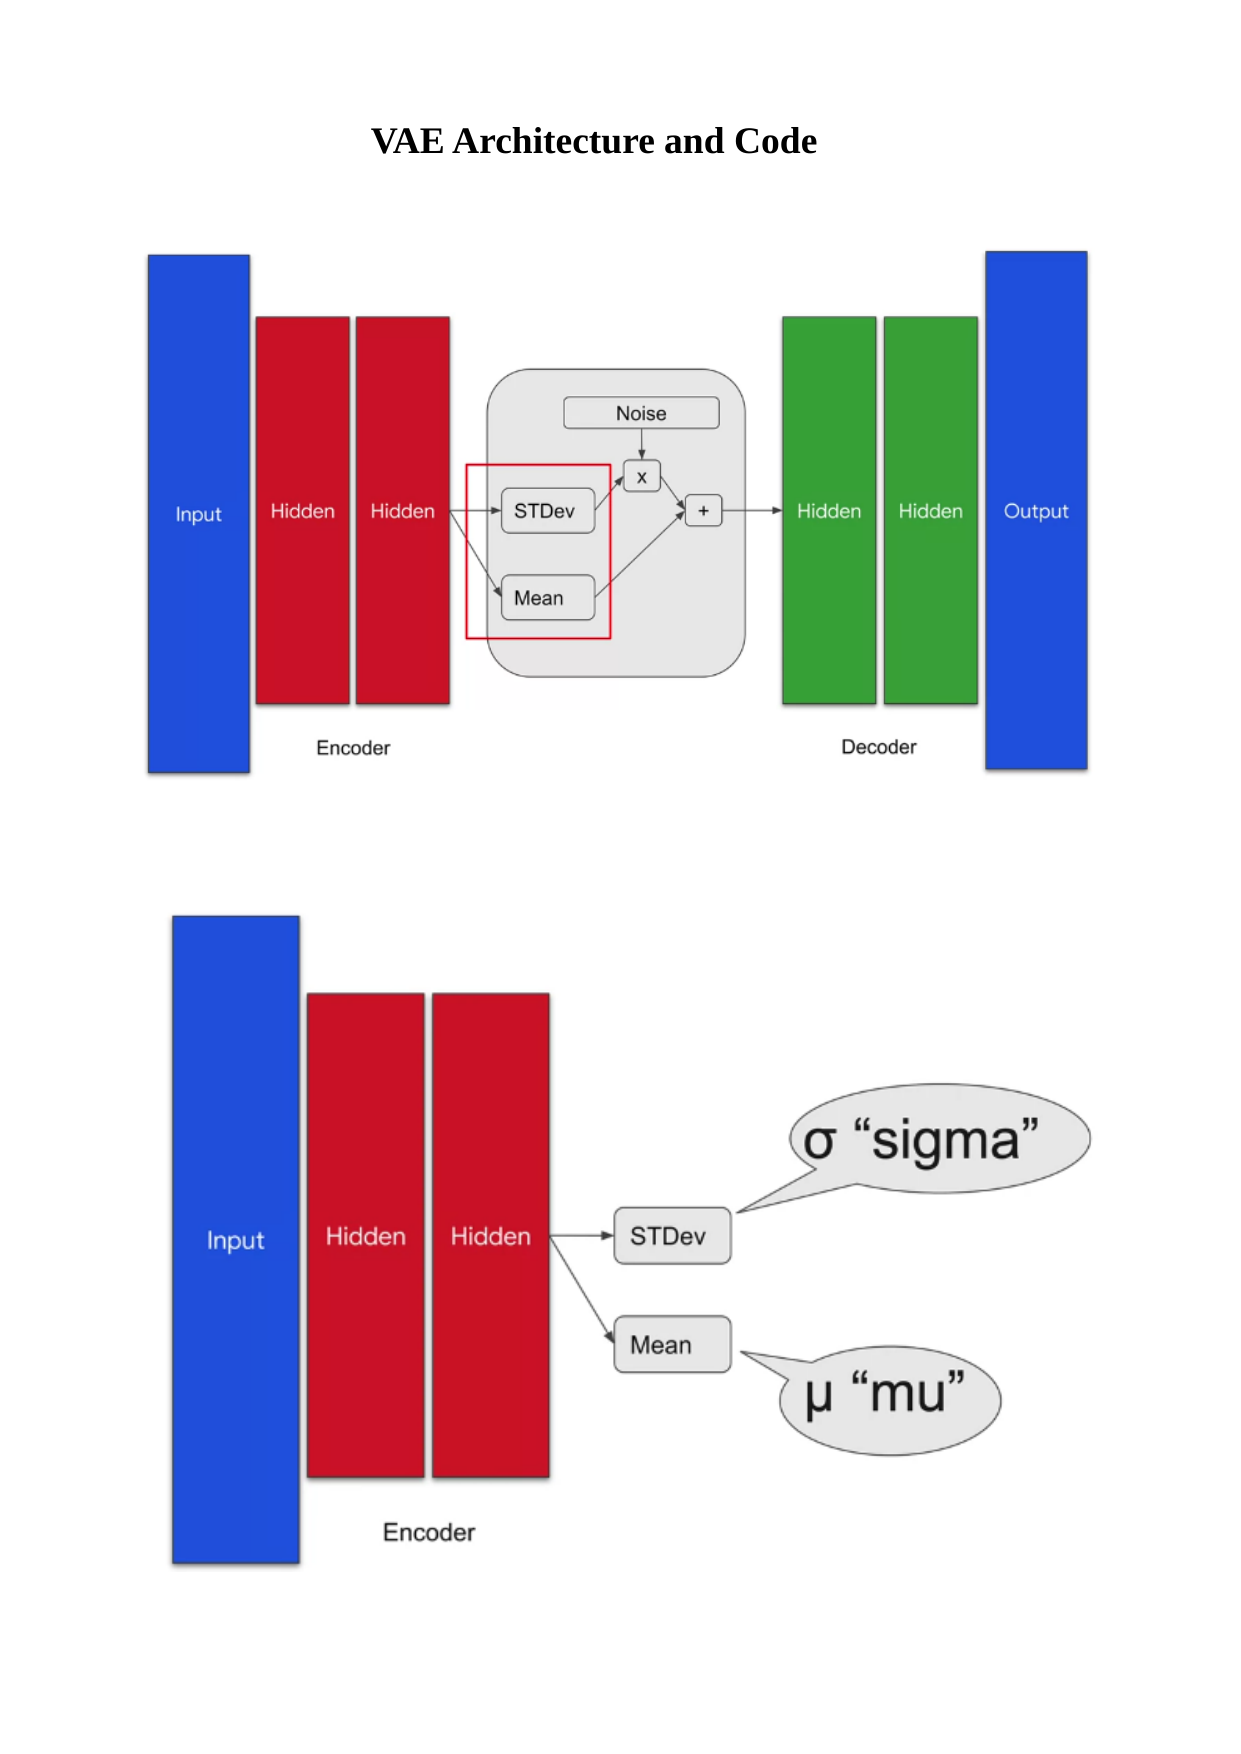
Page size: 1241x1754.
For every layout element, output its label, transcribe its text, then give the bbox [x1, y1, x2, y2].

picture [118, 221, 1123, 782]
picture [138, 881, 1102, 1572]
subtitle VAE Architecture and Code [118, 118, 1122, 161]
